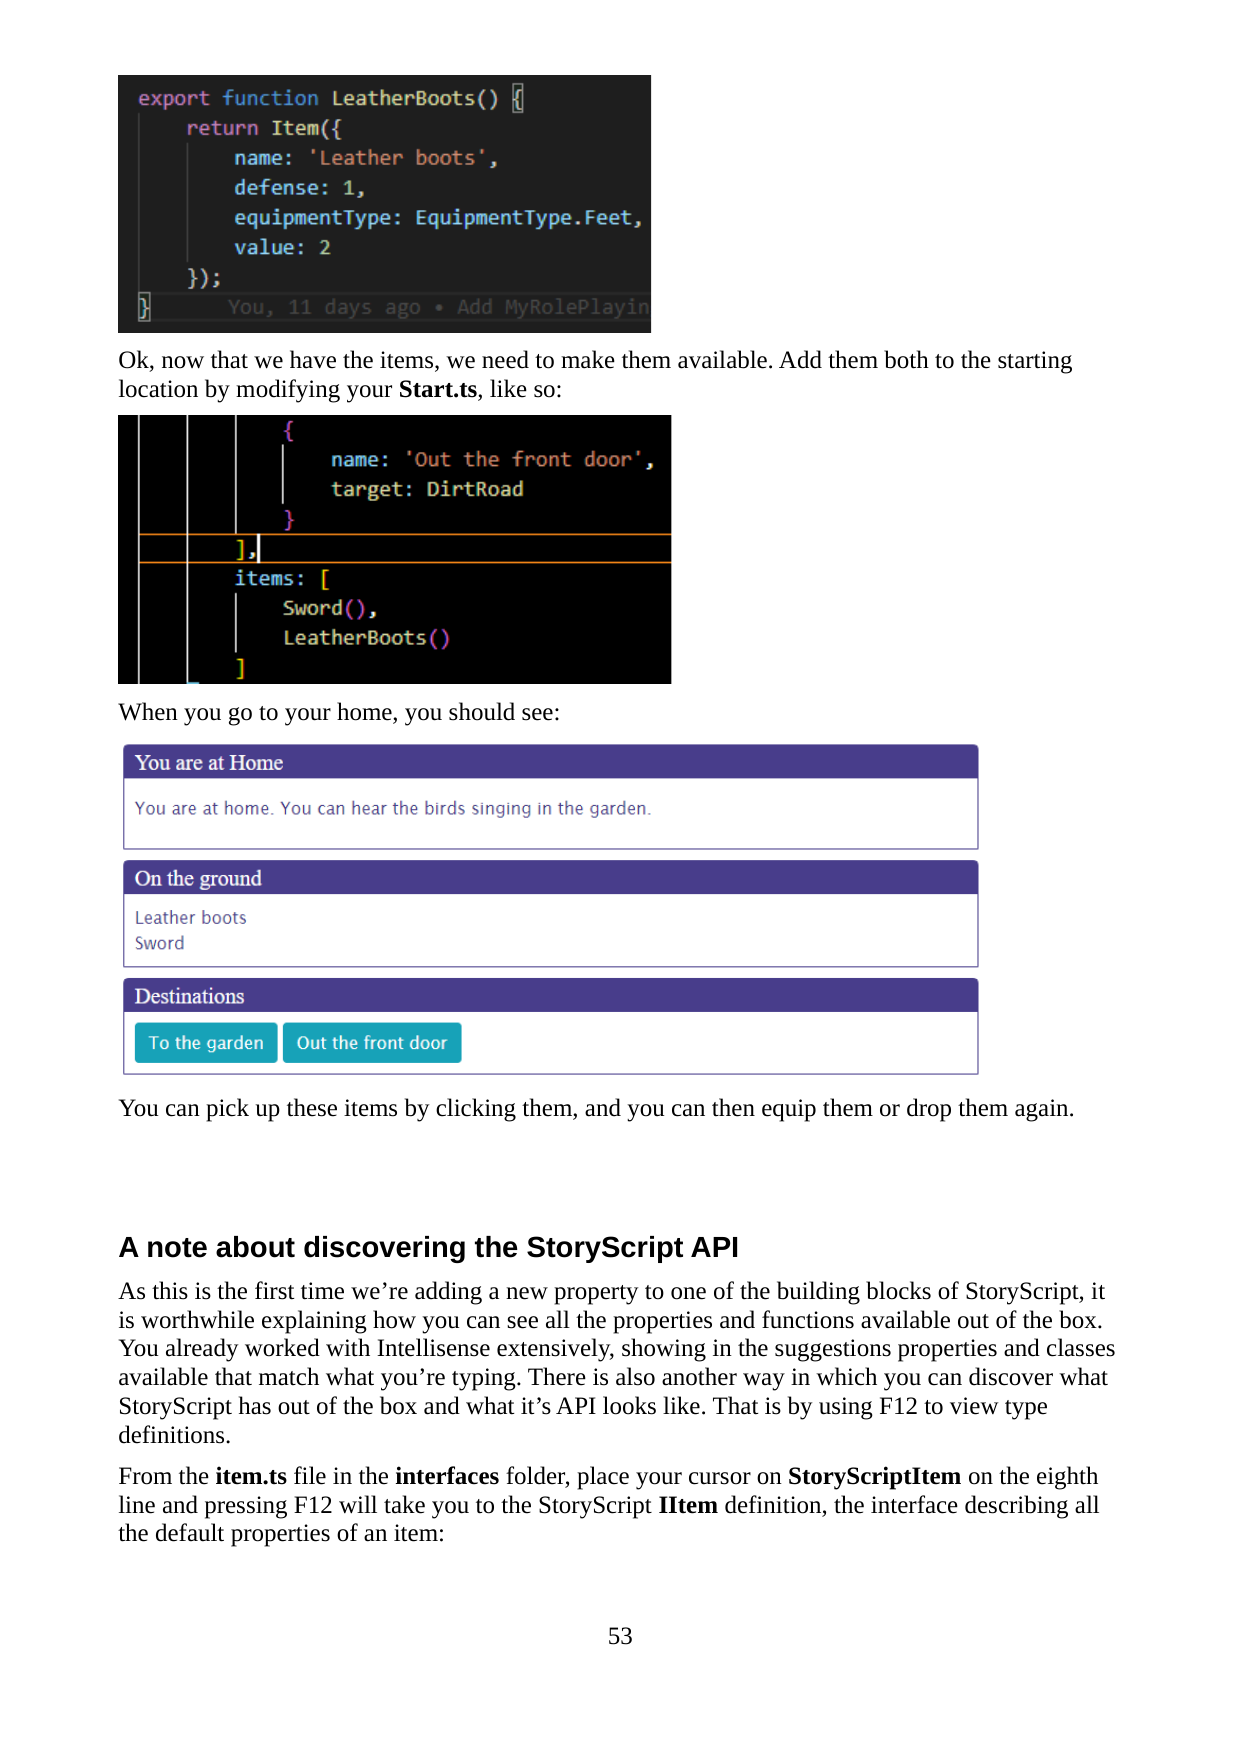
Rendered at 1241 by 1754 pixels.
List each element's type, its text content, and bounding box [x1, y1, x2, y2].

text When you go to your home, you should see: [118, 697, 1122, 725]
text You can pick up these items by clicking them, and you can then equip them or drop them again. [118, 1093, 1122, 1121]
text Ok, now that we have the items, we need to make them available. Add them both to the starting location by modifying your Start.ts, like so: [118, 345, 1122, 403]
text As this is the first time we’re adding a new property to one of the building blocks of StoryScript, it is worthwhile explaining how you can see all the properties and functions available out of the box. You already worked with Intellisense extensively, showing in the suggestions properties and classes available that match what you’re typing. There is also another way in which you can discover what StoryScript has out of the box and what it’s API looks like. That is by using F12 to view type definitions. [118, 1276, 1122, 1448]
text From the item.ts file in the interfaces folder, place your cursor on StoryScriptItem on the eighth line and pressing F12 will take you to the StoryScript IItem definition, the interface describing all the default properties of an item: [118, 1461, 1122, 1547]
subtitle A note about discovering the StoryScript API [118, 1230, 1122, 1263]
